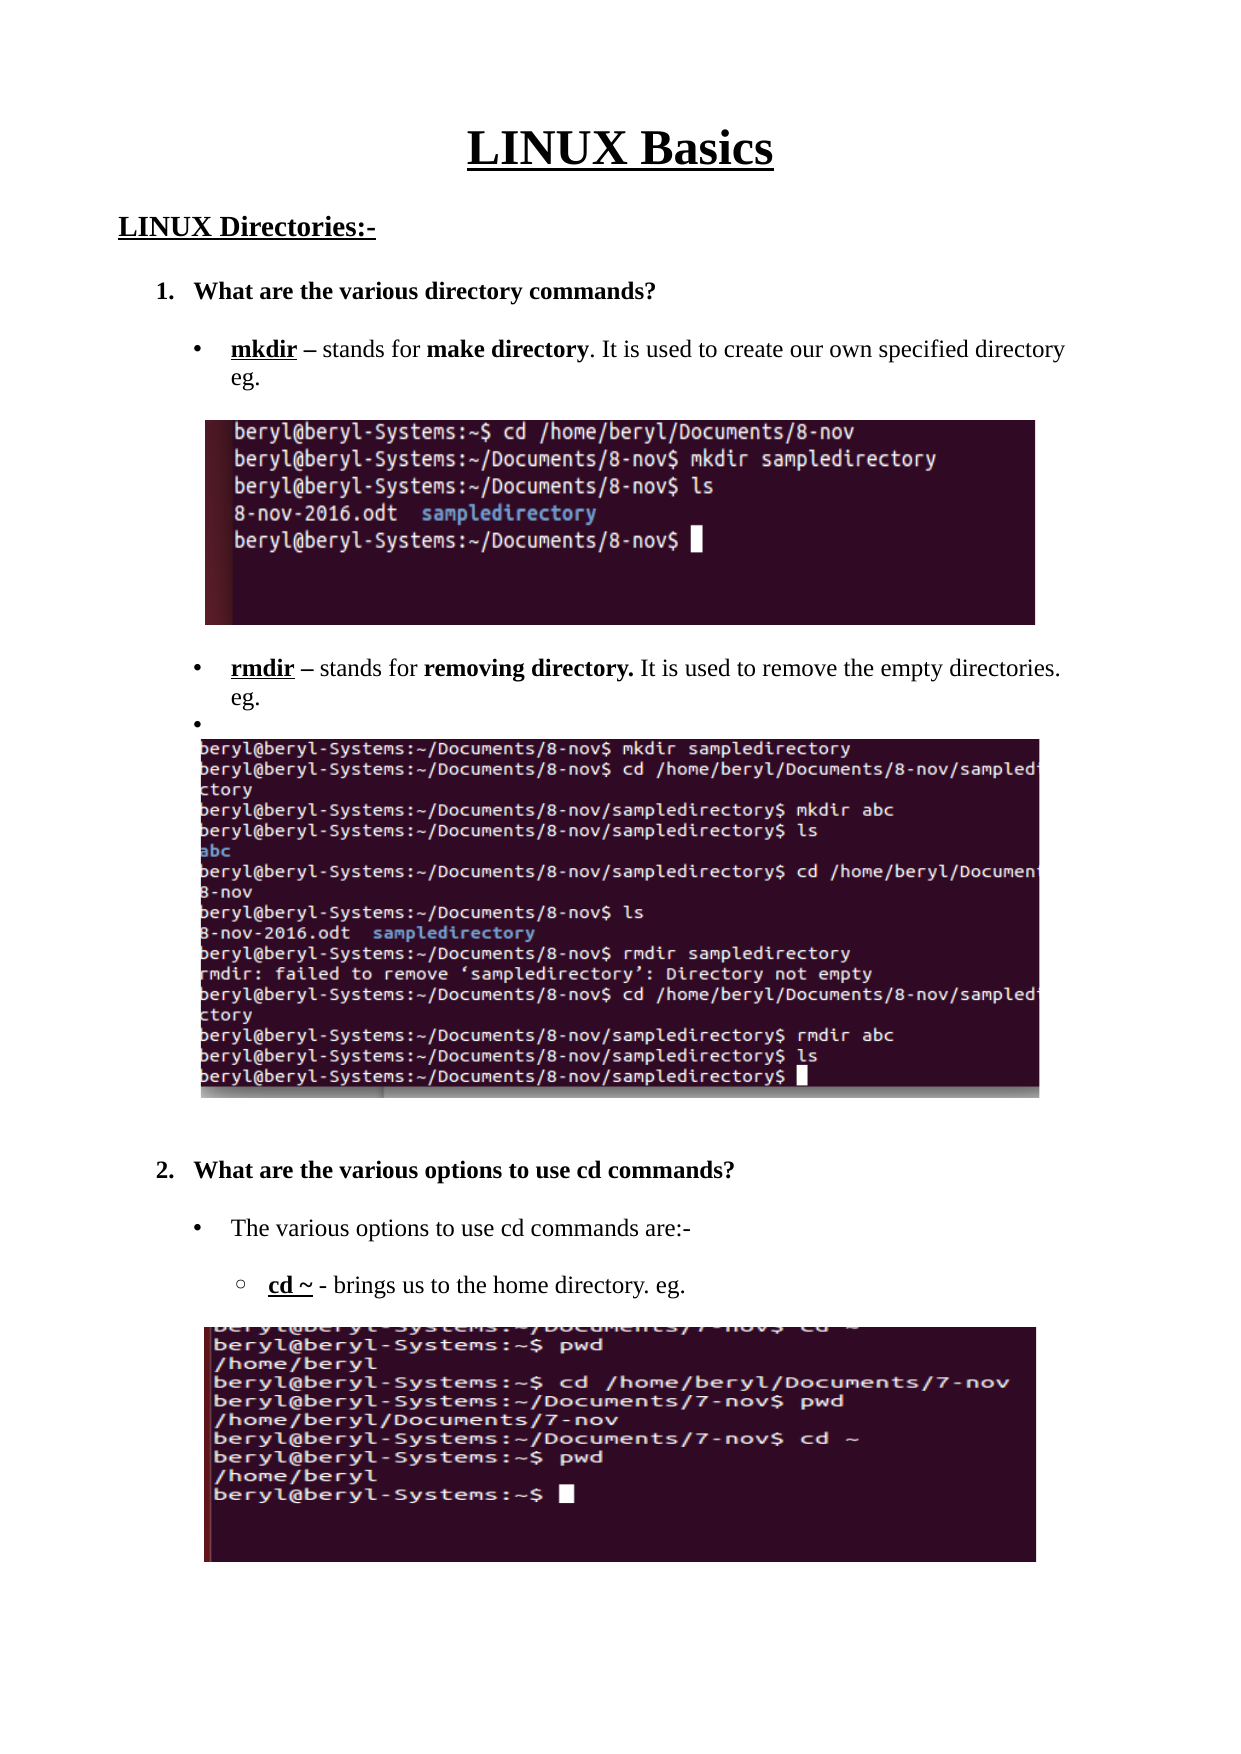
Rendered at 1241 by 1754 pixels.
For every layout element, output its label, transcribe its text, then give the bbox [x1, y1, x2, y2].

list rmdir – stands for removing directory. It is used to remove the empty directories. [193, 653, 1122, 682]
text LINUX Directories:- [118, 209, 1122, 243]
picture [200, 739, 765, 1098]
list What are the various options to use cd commands? [156, 1155, 1122, 1184]
picture [205, 420, 649, 625]
text LINUX Basics [118, 118, 1122, 176]
list The various options to use cd commands are:- [193, 1213, 1122, 1241]
list What are the various directory commands? [156, 276, 1122, 305]
list mkdir – stands for make directory. It is used to create our own specified directory [193, 334, 1122, 362]
list eg. [193, 362, 1122, 391]
list cd ~ - brings us to the home directory. eg. [231, 1270, 1122, 1299]
list eg. [193, 682, 1122, 711]
picture [204, 1327, 290, 1457]
